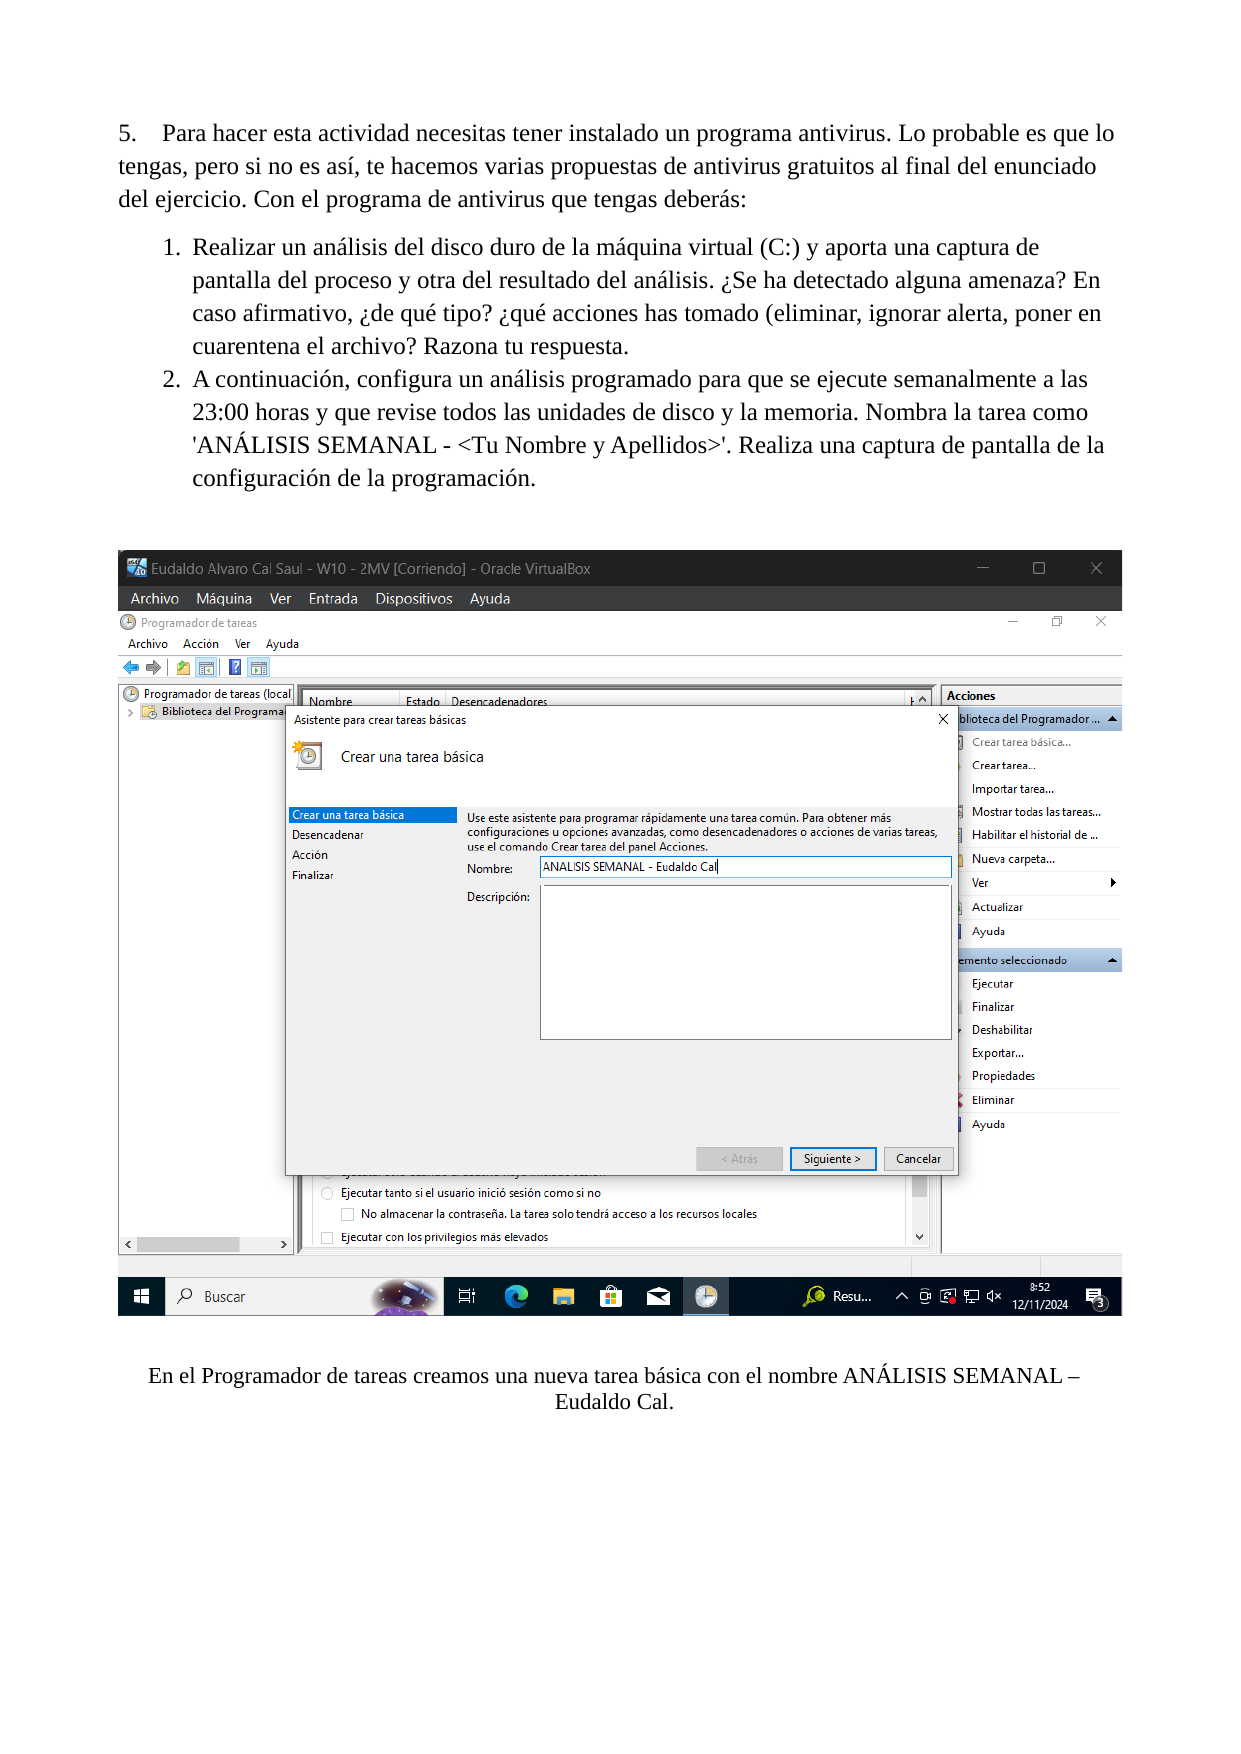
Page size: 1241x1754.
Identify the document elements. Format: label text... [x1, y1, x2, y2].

picture [118, 550, 1123, 1316]
list Realizar un análisis del disco duro de la máquina virtual (C:) y aporta una captura de pantalla del proceso y otra del resultado del análisis. ¿Se ha detectado alguna amenaza? En caso afirmativo, ¿de qué tipo? ¿qué acciones has tomado (eliminar, ignorar alerta, poner en cuarentena el archivo? Razona tu respuesta. [162, 232, 1122, 359]
list A continuación, configura un análisis programado para que se ejecute semanalmente a las 23:00 horas y que revise todos las unidades de disco y la memoria. Nombra la tarea como 'ANÁLISIS SEMANAL - <Tu Nombre y Apellidos>'. Realiza una captura de pantalla de la configuración de la programación. [162, 364, 1122, 492]
text 5. Para hacer esta actividad necesitas tener instalado un programa antivirus. Lo probable es que lo tengas, pero si no es así, te hacemos varias propuestas de antivirus gratuitos al final del enunciado del ejercicio. Con el programa de antivirus que tengas deberás: [118, 118, 1122, 213]
